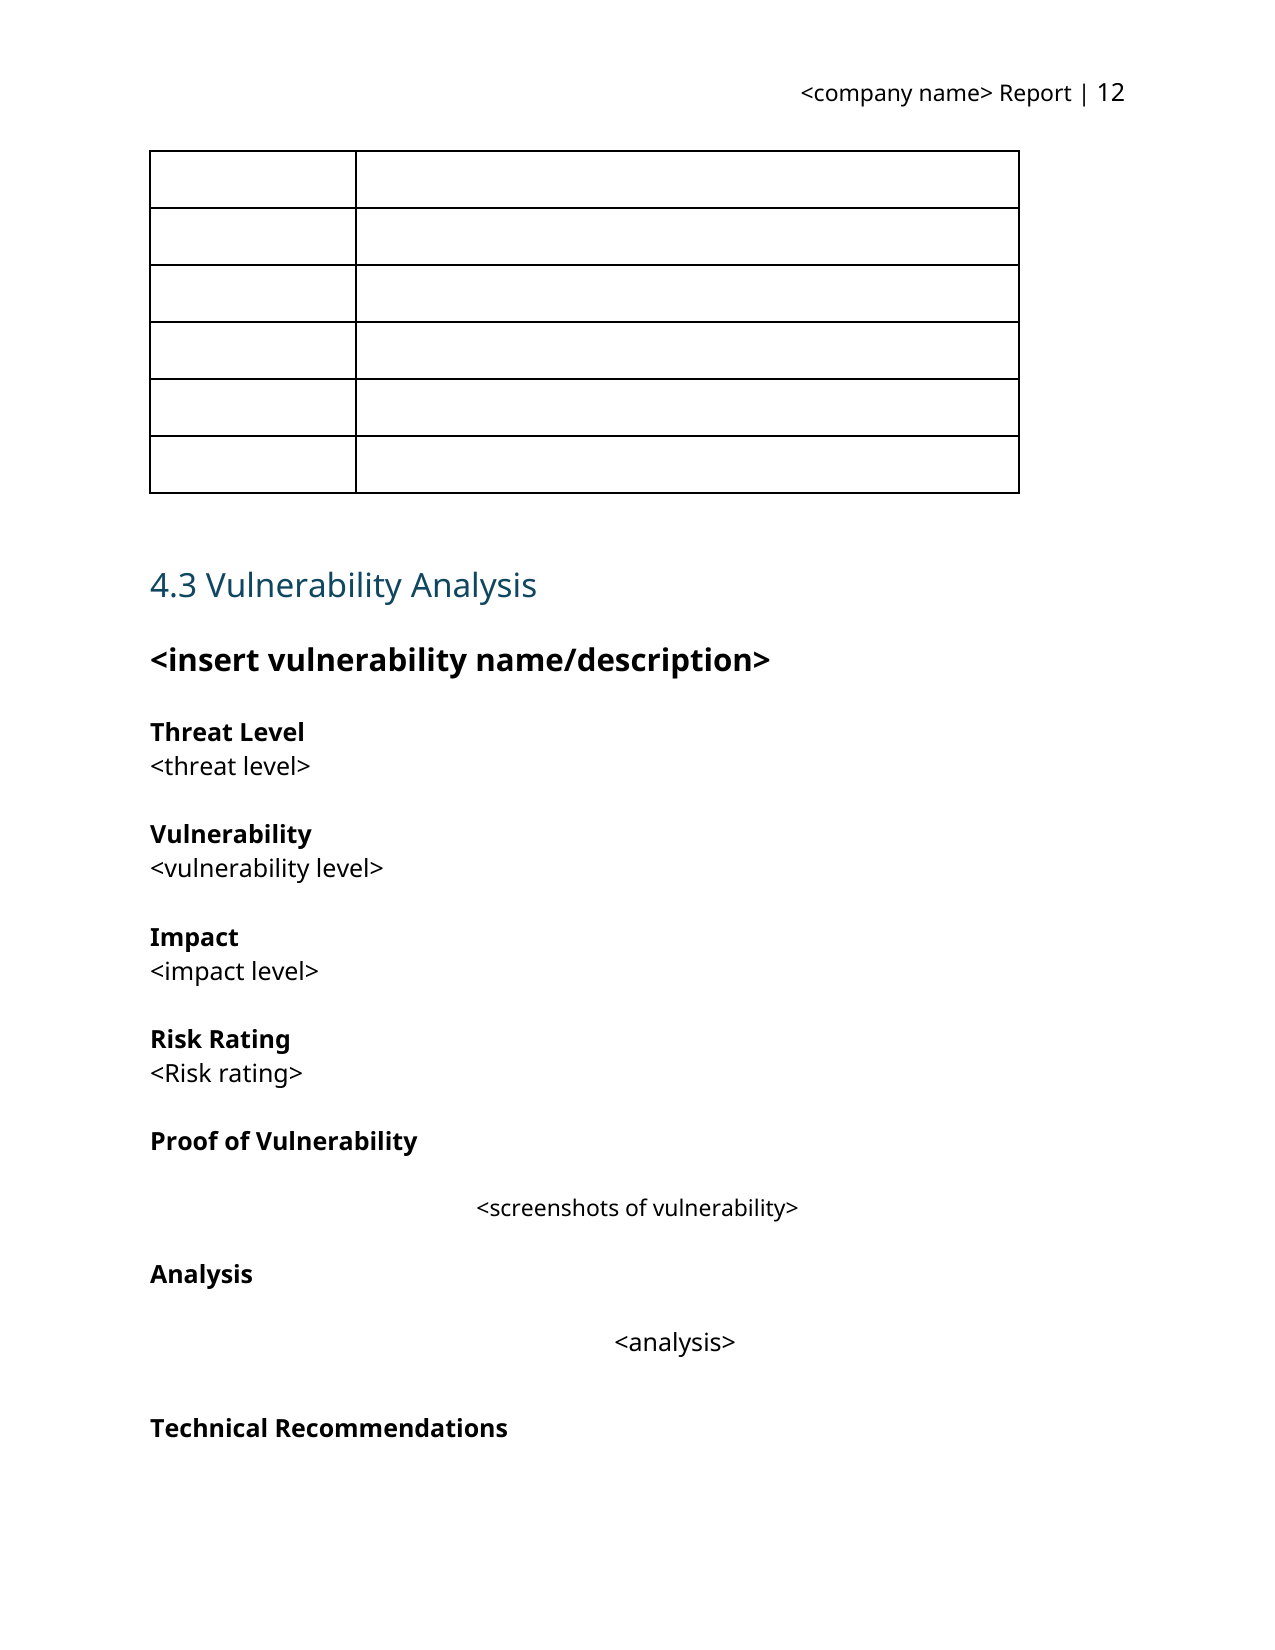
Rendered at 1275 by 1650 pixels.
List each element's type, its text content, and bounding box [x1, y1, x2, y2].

text <screenshots of vulnerability> [150, 1192, 1125, 1223]
text <analysis> [150, 1325, 1125, 1359]
table_cell [151, 209, 355, 264]
subtitle 4.3 Vulnerability Analysis [150, 562, 1125, 607]
table_cell [357, 437, 1018, 492]
text Proof of Vulnerability [150, 1123, 1125, 1158]
table_cell [357, 323, 1018, 378]
text Threat Level [150, 715, 1125, 749]
table_cell [151, 266, 355, 321]
text Analysis [150, 1257, 1125, 1291]
table_cell [151, 323, 355, 378]
text <insert vulnerability name/description> [150, 638, 1125, 681]
text Technical Recommendations [150, 1410, 1125, 1444]
text <vulnerability level> [150, 851, 1125, 885]
text Impact [150, 919, 1125, 953]
text <threat level> [150, 749, 1125, 783]
table_cell [357, 152, 1018, 207]
table_cell [151, 152, 355, 207]
text <impact level> [150, 953, 1125, 987]
text Vulnerability [150, 817, 1125, 851]
text <Risk rating> [150, 1055, 1125, 1089]
table_cell [357, 209, 1018, 264]
table_cell [357, 380, 1018, 435]
table_cell [151, 437, 355, 492]
table_cell [357, 266, 1018, 321]
text Risk Rating [150, 1021, 1125, 1055]
table_cell [151, 380, 355, 435]
